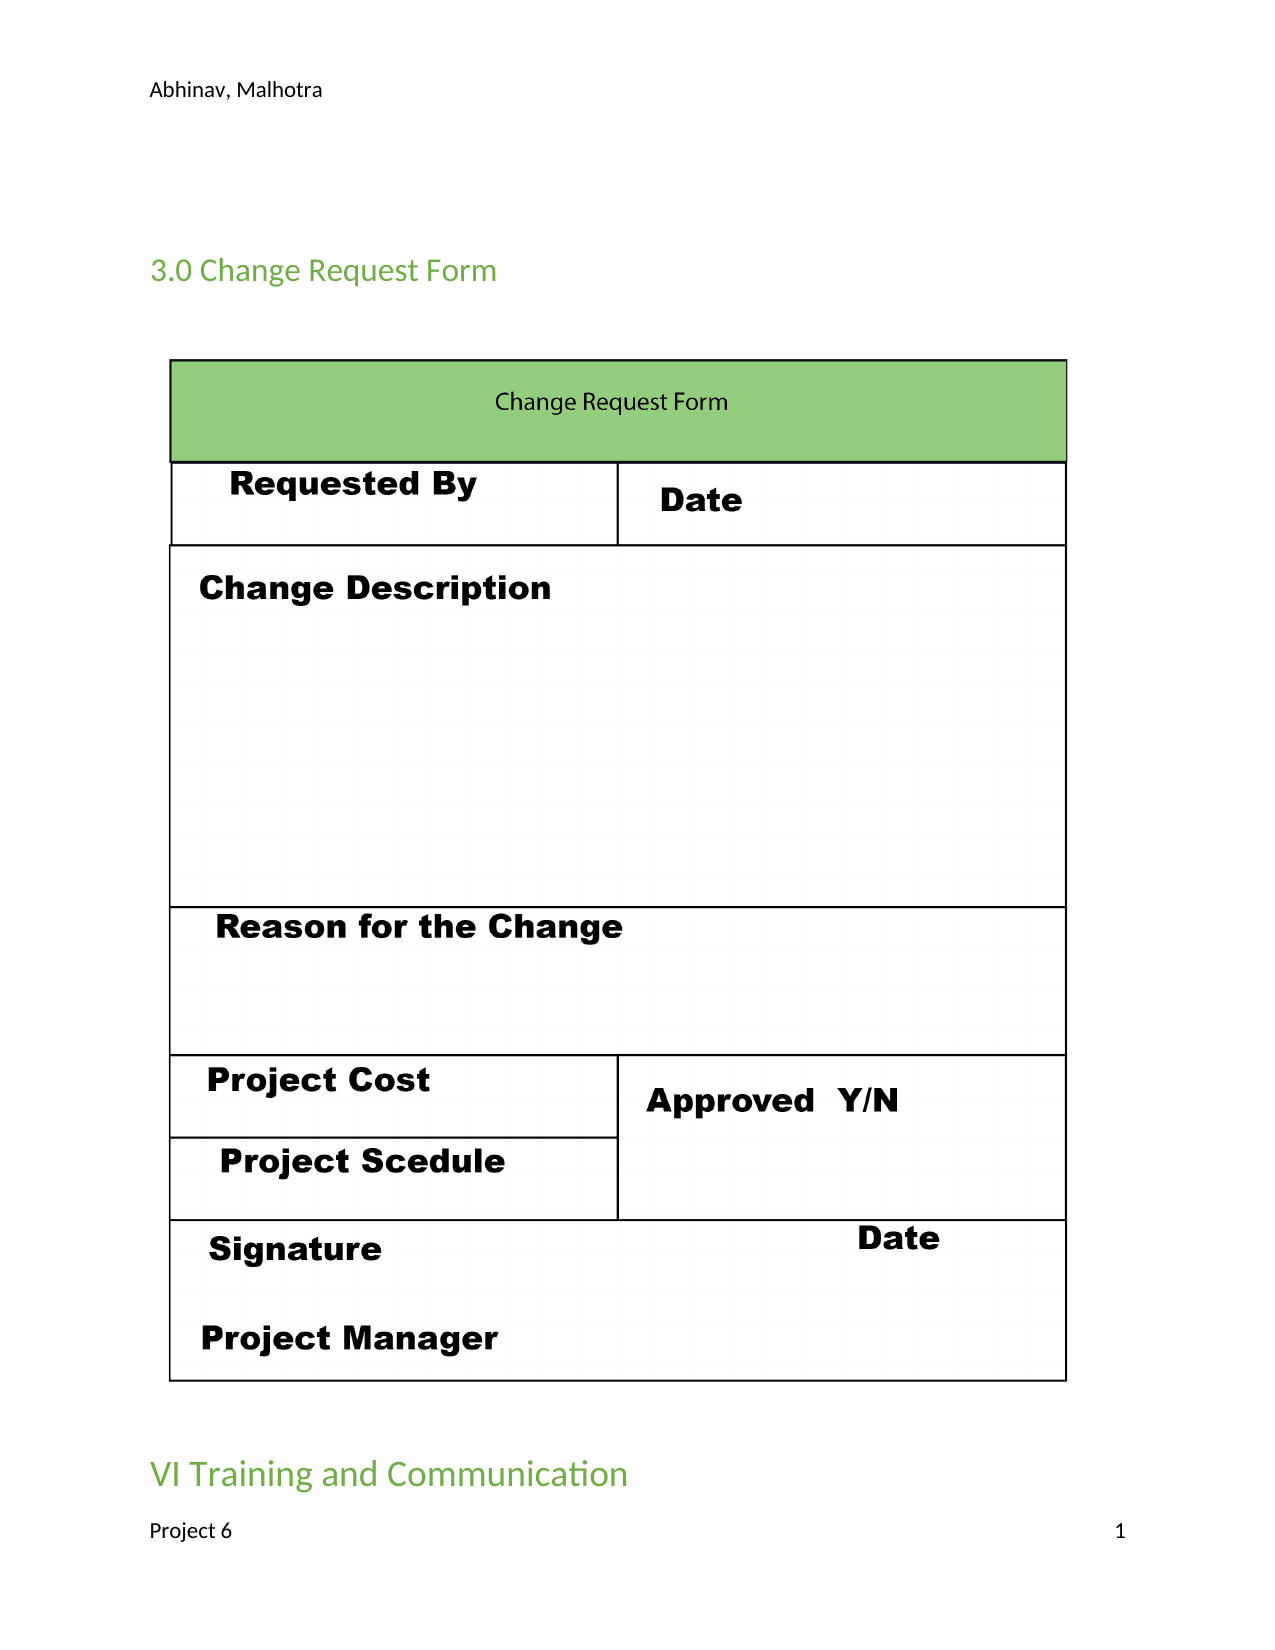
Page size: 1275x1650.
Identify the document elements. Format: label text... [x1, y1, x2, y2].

text 3.0 Change Request Form [150, 249, 1125, 290]
picture [168, 359, 1068, 1382]
text VI Training and Communication [150, 1450, 1125, 1496]
